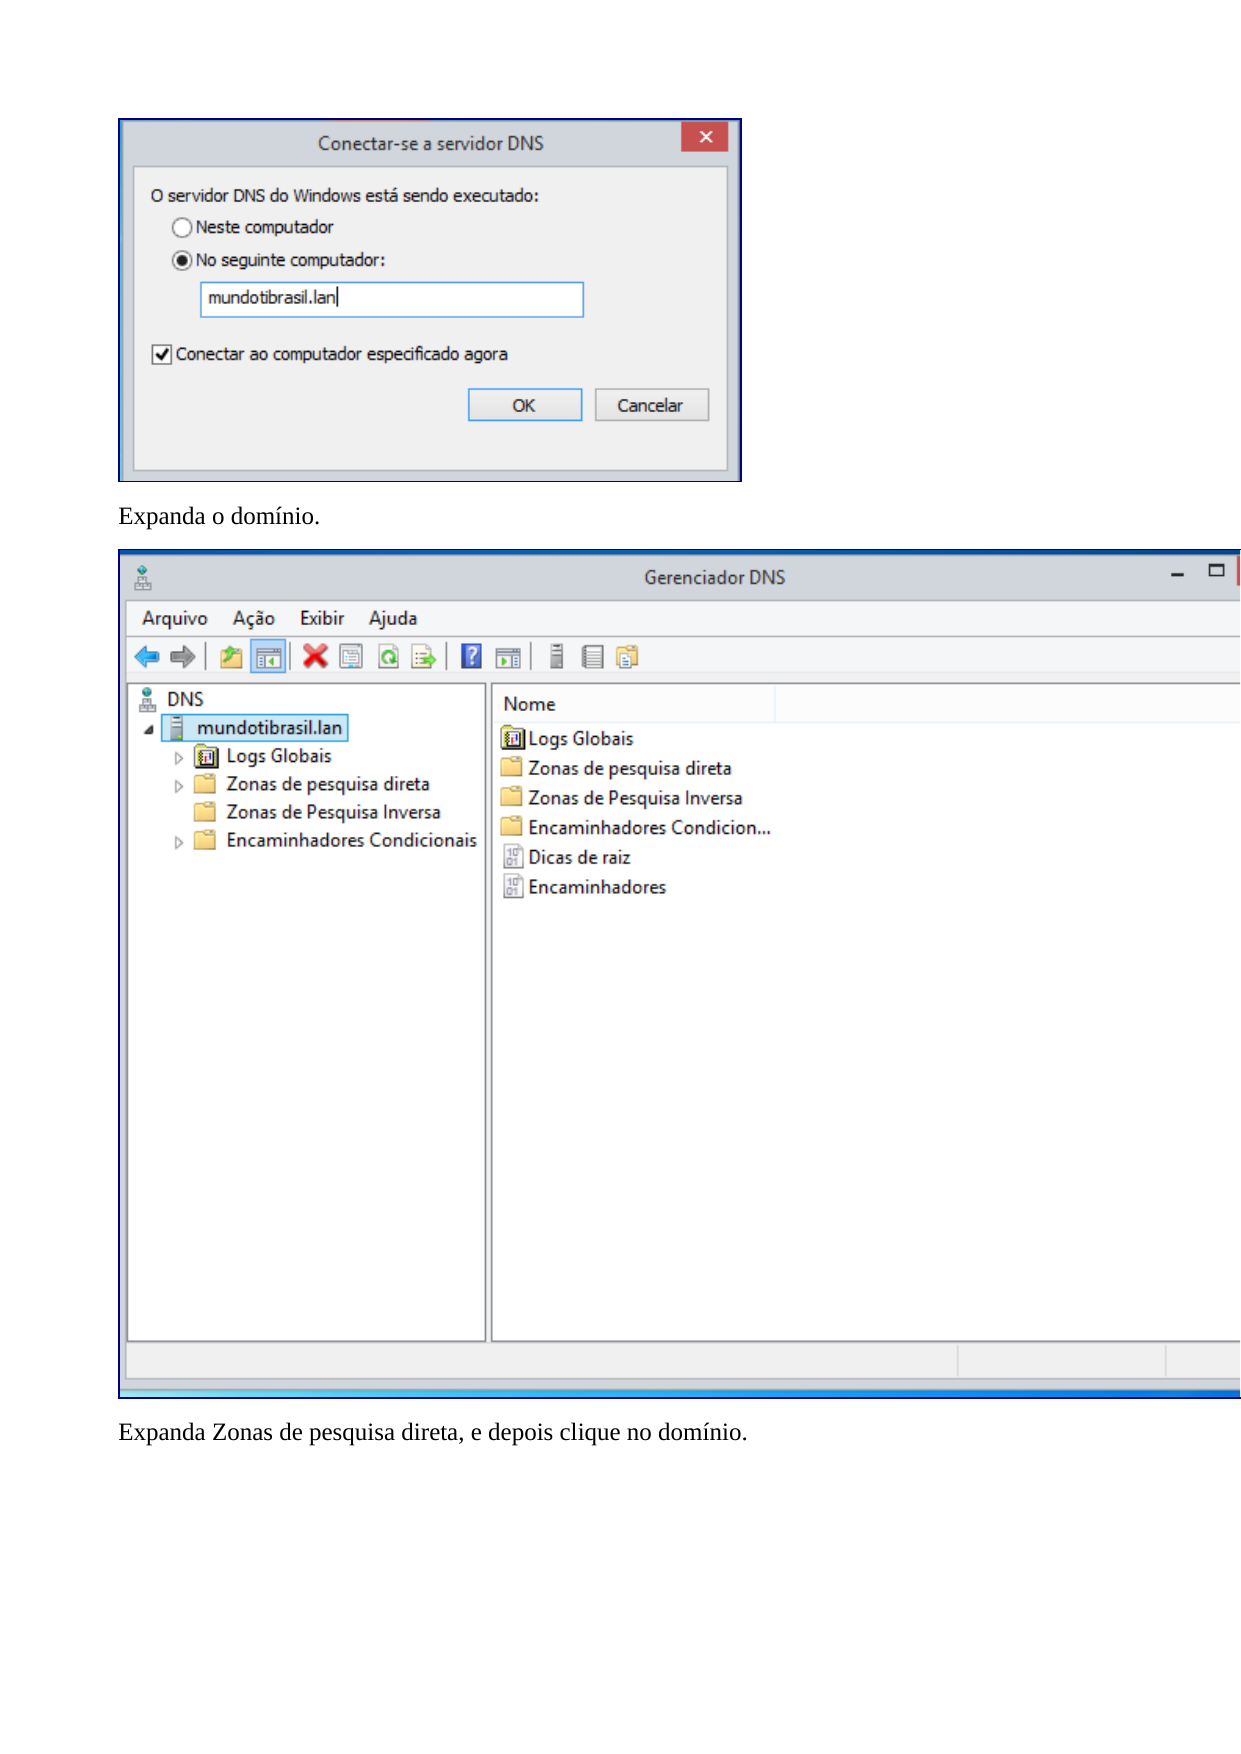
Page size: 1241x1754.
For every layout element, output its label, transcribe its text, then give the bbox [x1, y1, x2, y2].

text Expanda o domínio. [118, 501, 1122, 530]
picture [120, 550, 1241, 1397]
text Expanda Zonas de pesquisa direta, e depois clique no domínio. [118, 1417, 1122, 1446]
picture [120, 120, 740, 481]
